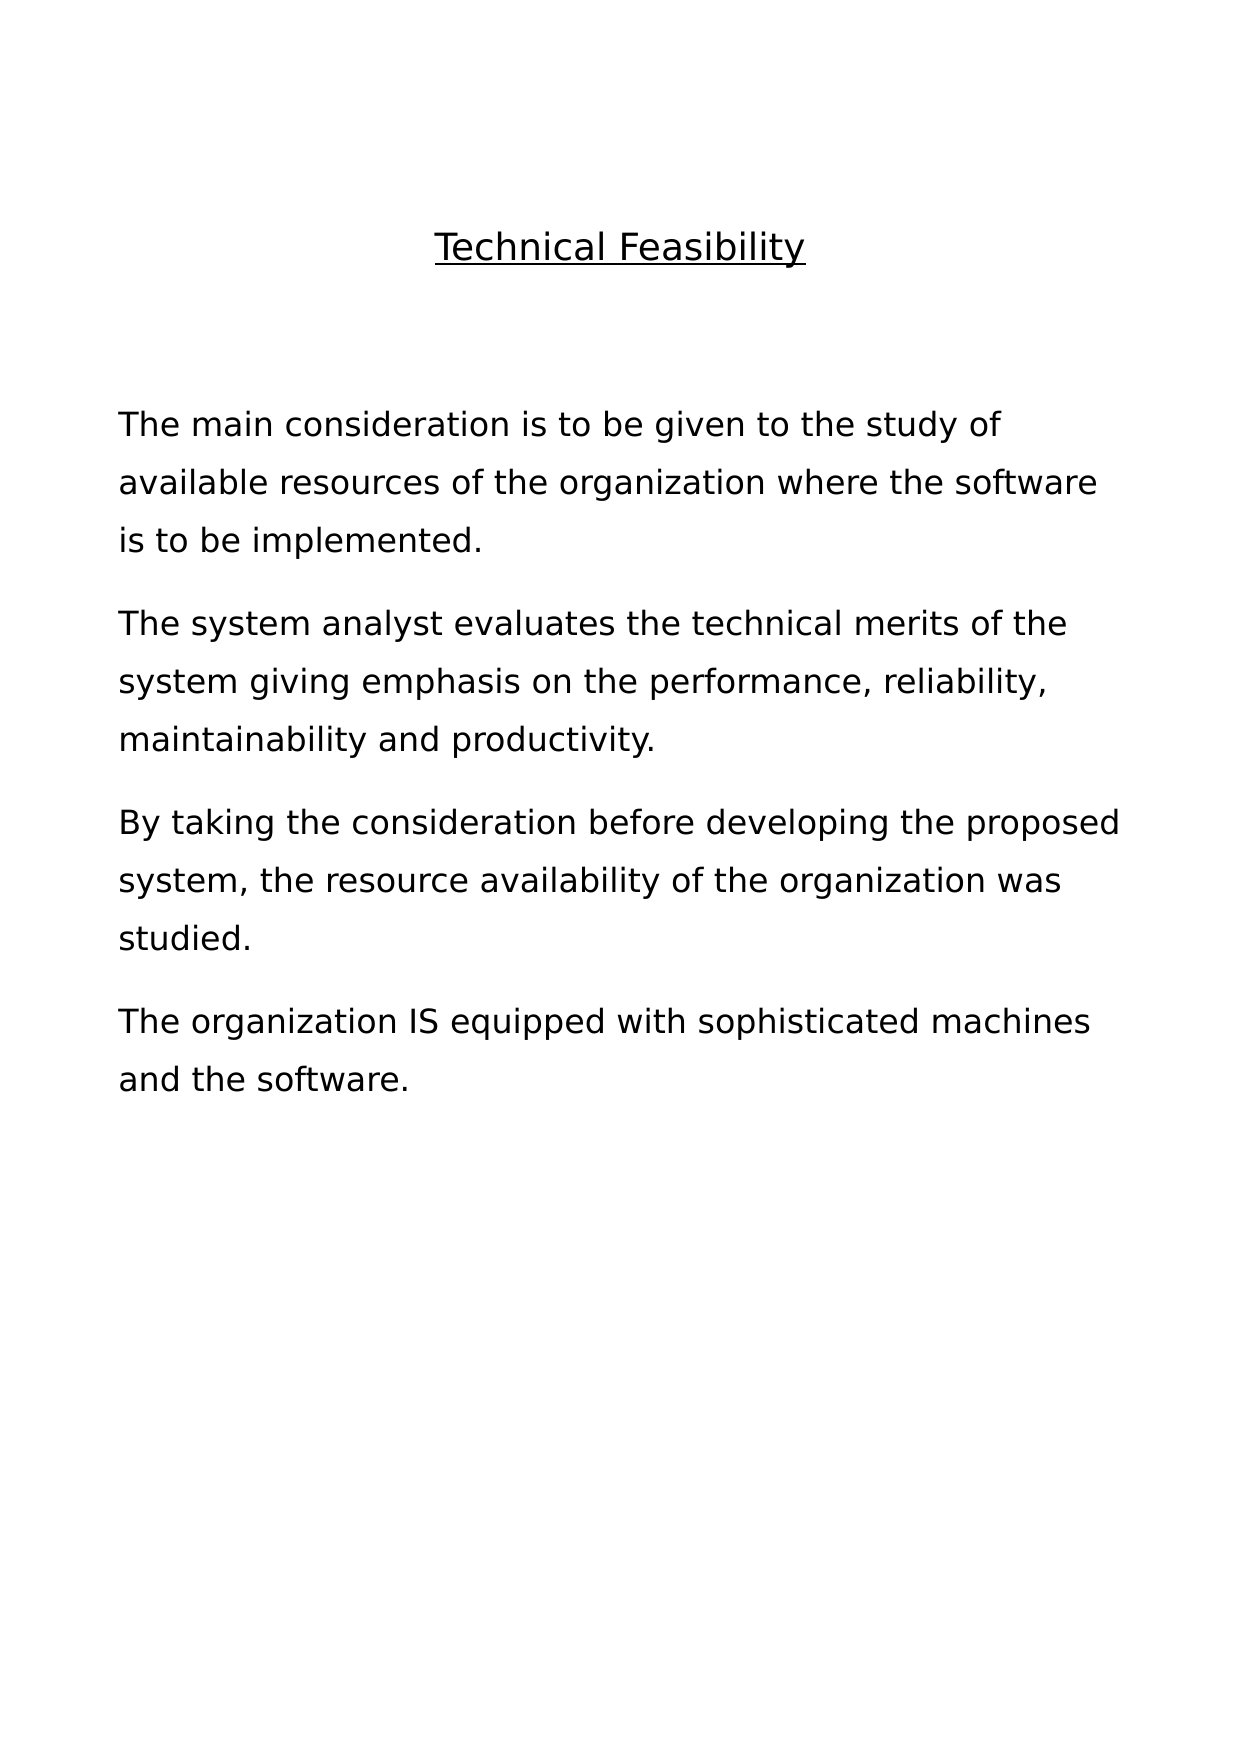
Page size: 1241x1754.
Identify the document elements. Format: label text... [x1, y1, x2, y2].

text The organization IS equipped with sophisticated machines and the software. [118, 1003, 1122, 1100]
text By taking the consideration before developing the proposed system, the resource availability of the organization was studied. [118, 803, 1122, 959]
text The system analyst evaluates the technical merits of the system giving emphasis on the performance, reliability, maintainability and productivity. [118, 604, 1122, 759]
text The main consideration is to be given to the study of available resources of the organization where the software is to be implemented. [118, 405, 1122, 560]
text Technical Feasibility [118, 225, 1122, 269]
